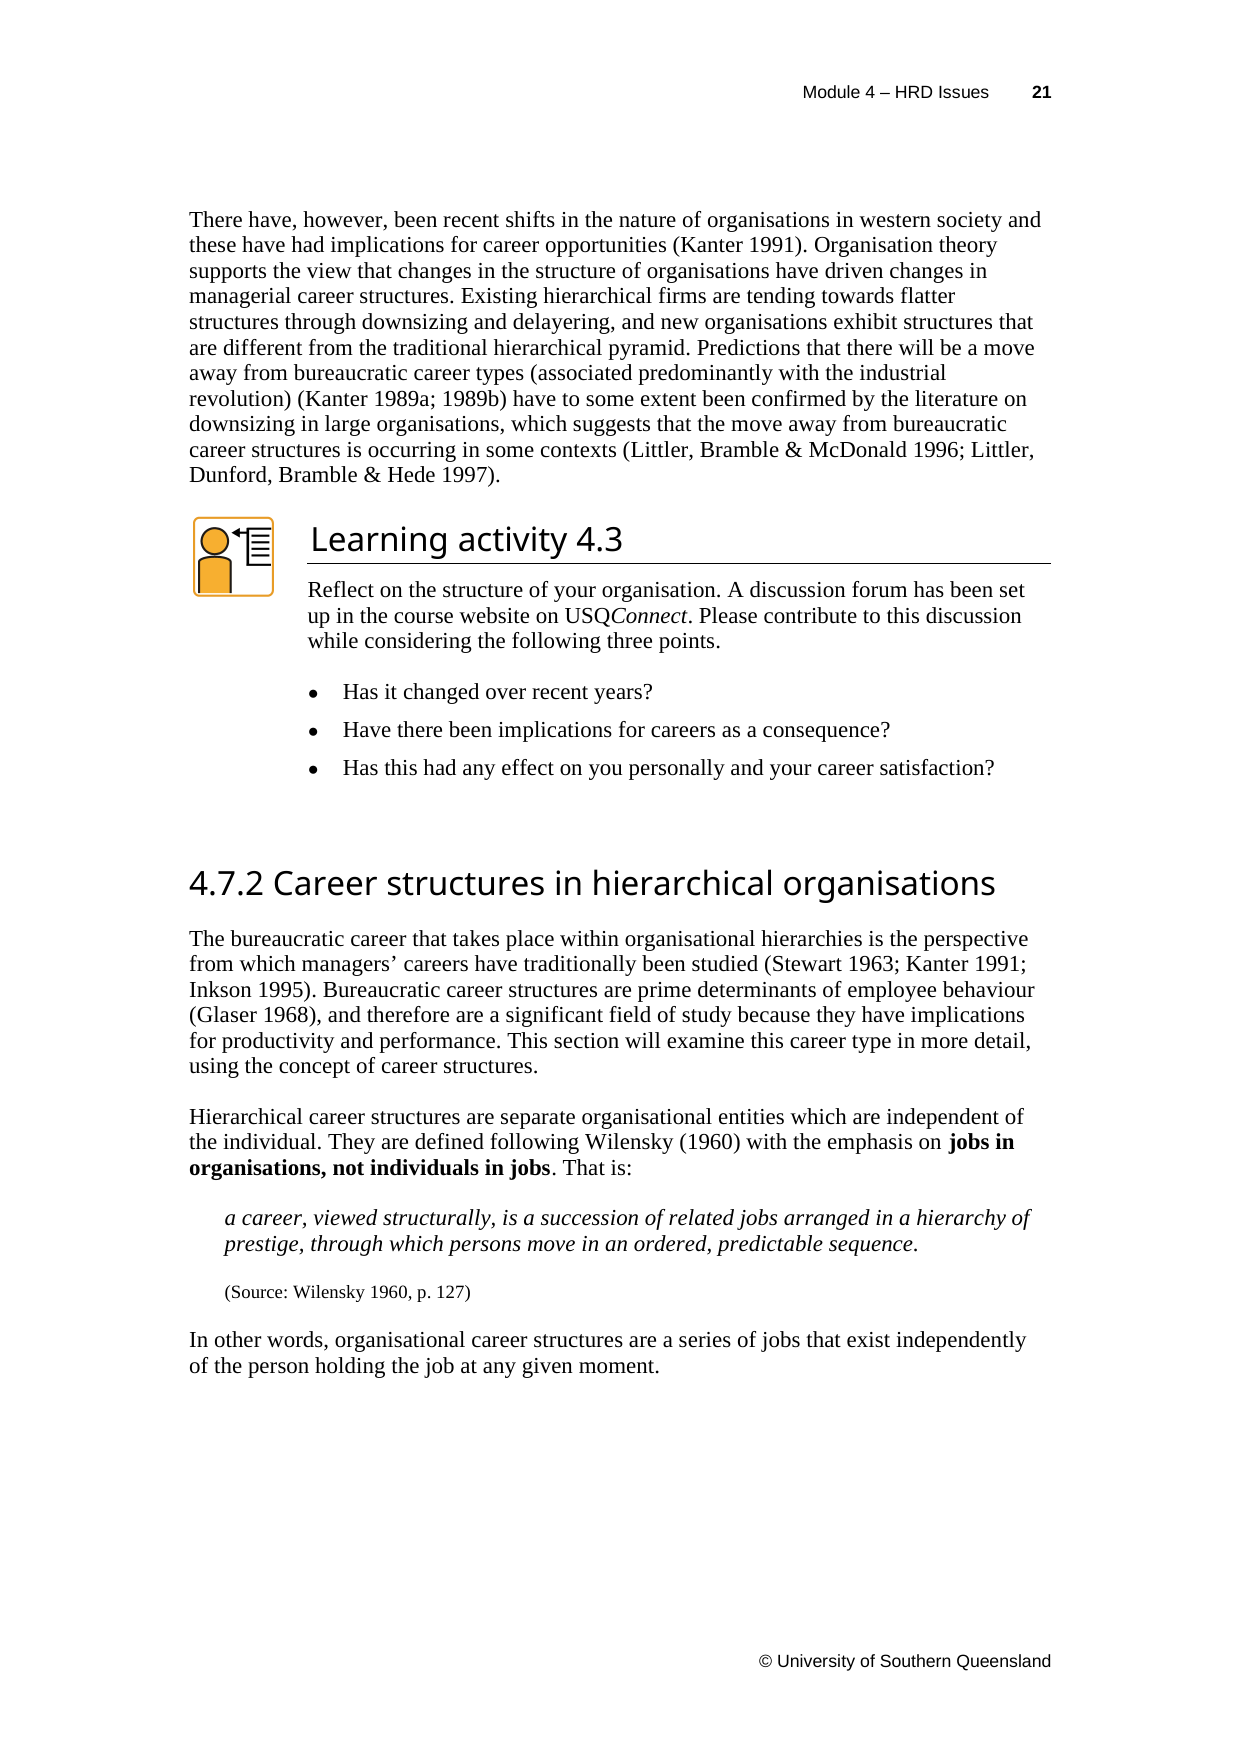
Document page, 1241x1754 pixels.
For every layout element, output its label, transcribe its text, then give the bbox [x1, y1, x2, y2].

subtitle Career structures in hierarchical organisations [189, 859, 1051, 905]
text In other words, organisational career structures are a series of jobs that exist independently of the person holding the job at any given moment. [189, 1327, 1051, 1378]
text (Source: Wilensky 1960, p. 127) [224, 1281, 1051, 1302]
picture [188, 512, 278, 601]
text There have, however, been recent shifts in the nature of organisations in western society and these have had implications for career opportunities (Kanter 1991). Organisation theory supports the view that changes in the structure of organisations have driven changes in managerial career structures. Existing hierarchical firms are tending towards flatter structures through downsizing and delayering, and new organisations exhibit structures that are different from the traditional hierarchical pyramid. Predictions that there will be a move away from bureaucratic career types (associated predominantly with the industrial revolution) (Kanter 1989a; 1989b) have to some extent been confirmed by the literature on downsizing in large organisations, which suggests that the move away from bureaucratic career structures is occurring in some contexts (Littler, Bramble & McDonald 1996; Littler, Dunford, Bramble & Hede 1997). [189, 207, 1051, 487]
table_header Learning activity 4.3 [307, 513, 1051, 563]
text a career, viewed structurally, is a succession of related jobs arranged in a hierarchy of prestige, through which persons move in an ordered, predictable sequence. [224, 1205, 1051, 1256]
text The bureaucratic career that takes place within organisational hierarchies is the perspective from which managers’ careers have traditionally been studied (Stewart 1963; Kanter 1991; Inkson 1995). Bureaucratic career structures are prime determinants of employee behaviour (Glaser 1968), and therefore are a significant field of study because they have implications for productivity and performance. This section will examine this career type in more detail, using the concept of career structures. [189, 926, 1051, 1079]
table_header Reflect on the structure of your organisation. A discussion forum has been set up in the course website on USQConnect. Please contribute to this discussion while considering the following three points. Has it changed over recent years? Have there been implications for careers as a consequence? Has this had any effect on you personally and your career satisfaction? [307, 564, 1051, 780]
text Hierarchical career structures are separate organisational entities which are independent of the individual. They are defined following Wilensky (1960) with the emphasis on jobs in organisations, not individuals in jobs. That is: [189, 1104, 1051, 1180]
table_header [189, 513, 307, 780]
